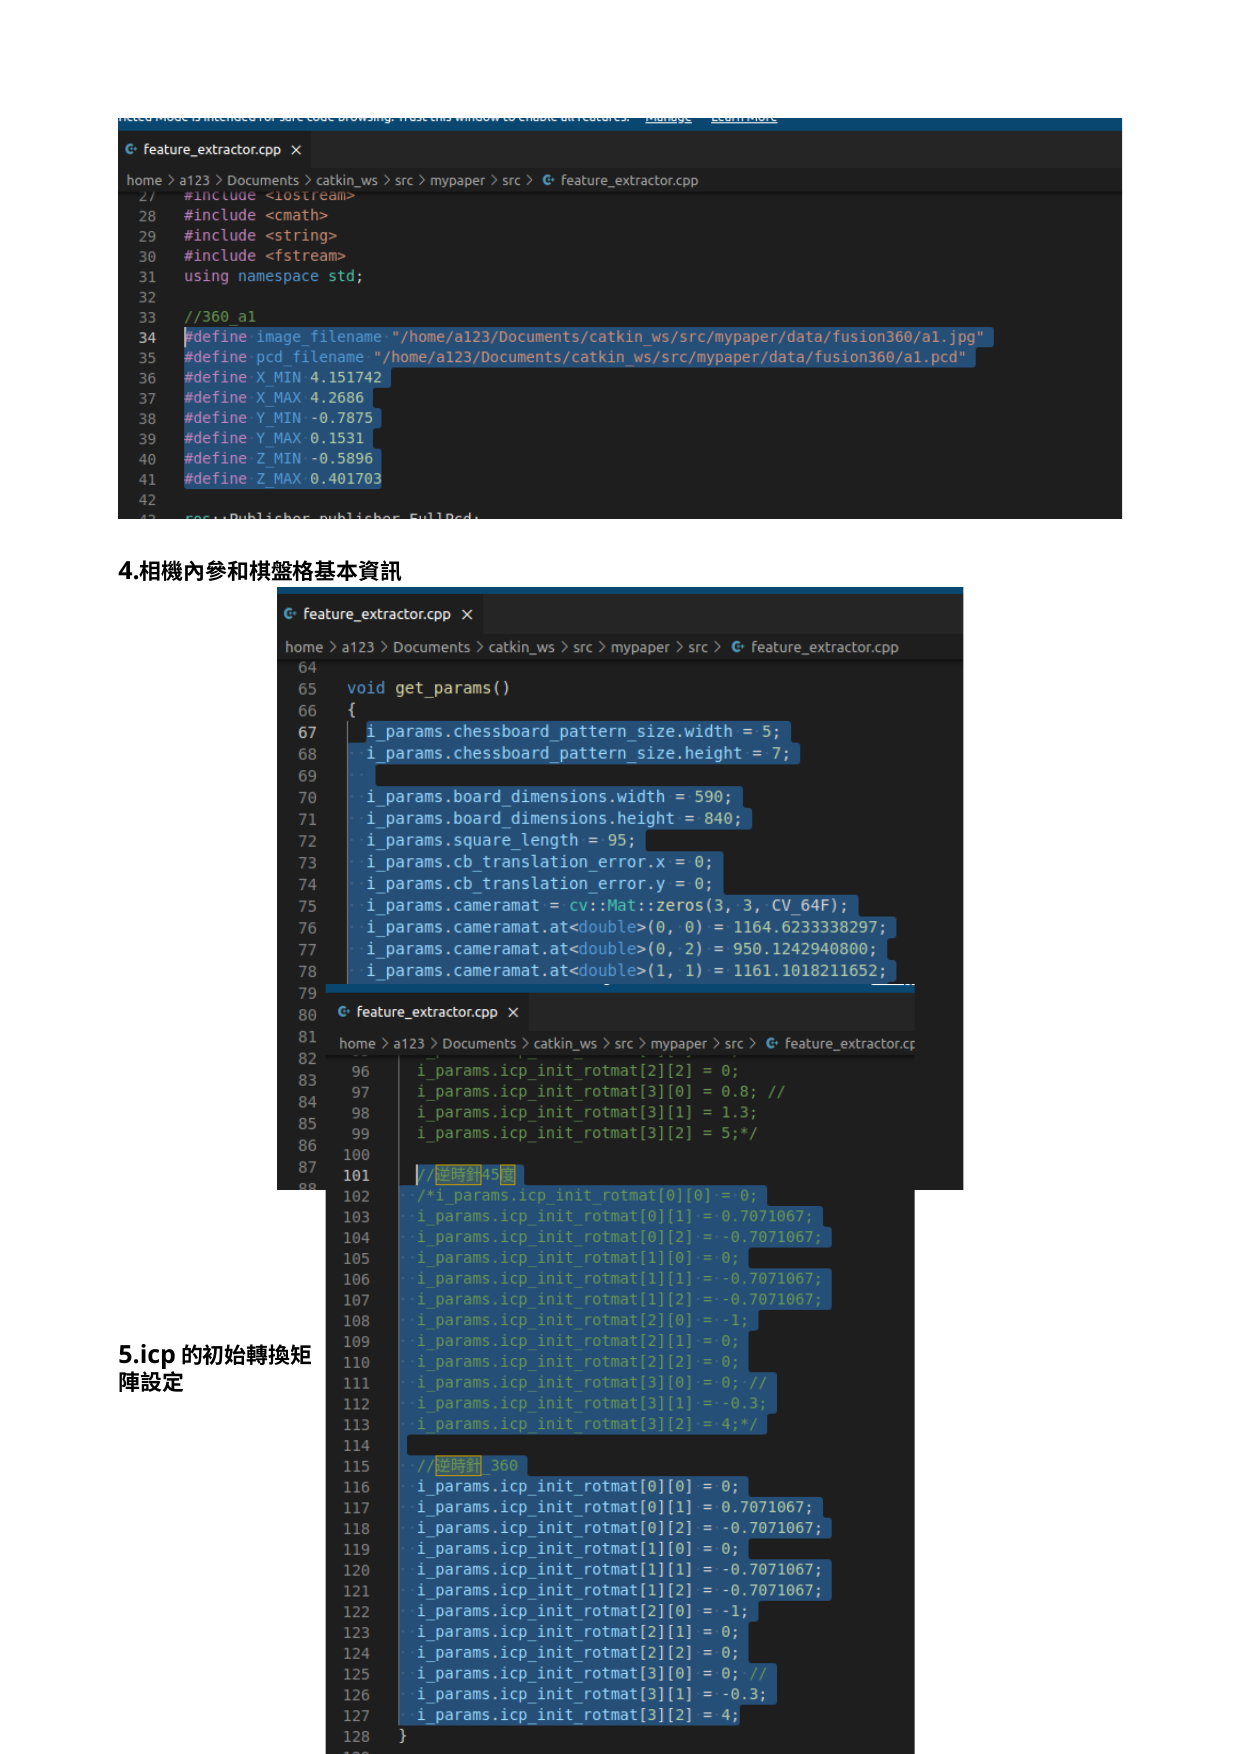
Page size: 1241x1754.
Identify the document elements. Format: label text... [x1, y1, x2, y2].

text [915, 1336, 1122, 1396]
text 4.相機內參和棋盤格基本資訊 [118, 553, 1122, 587]
picture [118, 118, 1123, 519]
picture [277, 587, 964, 1754]
text 5.icp的初始轉換矩陣設定 [118, 1336, 325, 1396]
